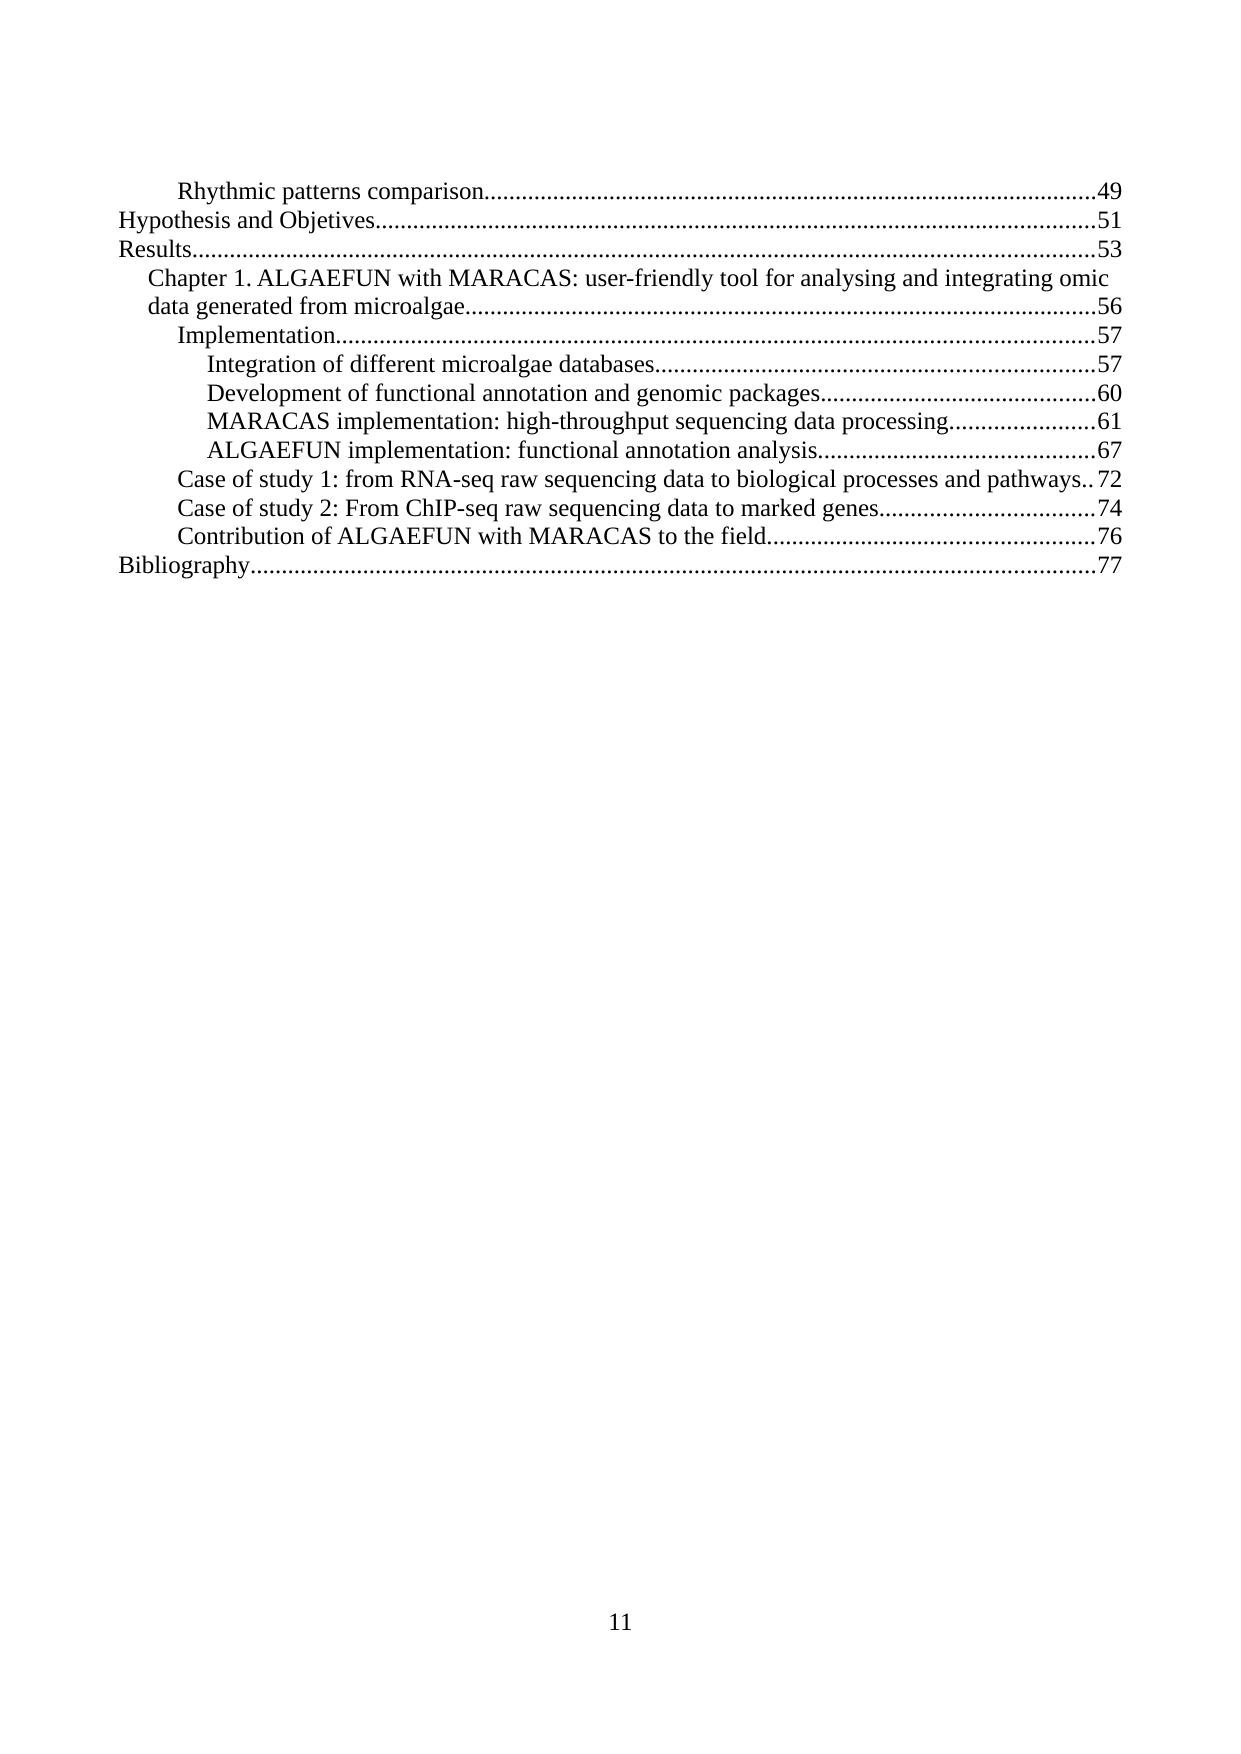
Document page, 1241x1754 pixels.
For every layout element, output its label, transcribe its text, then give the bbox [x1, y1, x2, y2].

text Case of study 2: From ChIP-seq raw sequencing data to marked genes. 74 [177, 493, 1122, 521]
text Development of functional annotation and genomic packages. 60 [207, 378, 1122, 406]
text Bibliography 77 [118, 550, 1122, 579]
text Results 53 [118, 234, 1122, 263]
text Rhythmic patterns comparison 49 [177, 176, 1122, 205]
text ALGAEFUN implementation: functional annotation analysis. 67 [207, 435, 1122, 464]
text Chapter 1. ALGAEFUN with MARACAS: user-friendly tool for analysing and integrating omic data generated from microalgae. 56 [148, 263, 1122, 320]
text MARACAS implementation: high-throughput sequencing data processing. 61 [207, 406, 1122, 435]
text Hypothesis and Objetives 51 [118, 205, 1122, 234]
text Implementation 57 [177, 320, 1122, 349]
text Integration of different microalgae databases. 57 [207, 349, 1122, 378]
text Case of study 1: from RNA-seq raw sequencing data to biological processes and pathways. 72 [177, 464, 1122, 493]
text Contribution of ALGAEFUN with MARACAS to the field. 76 [177, 521, 1122, 550]
